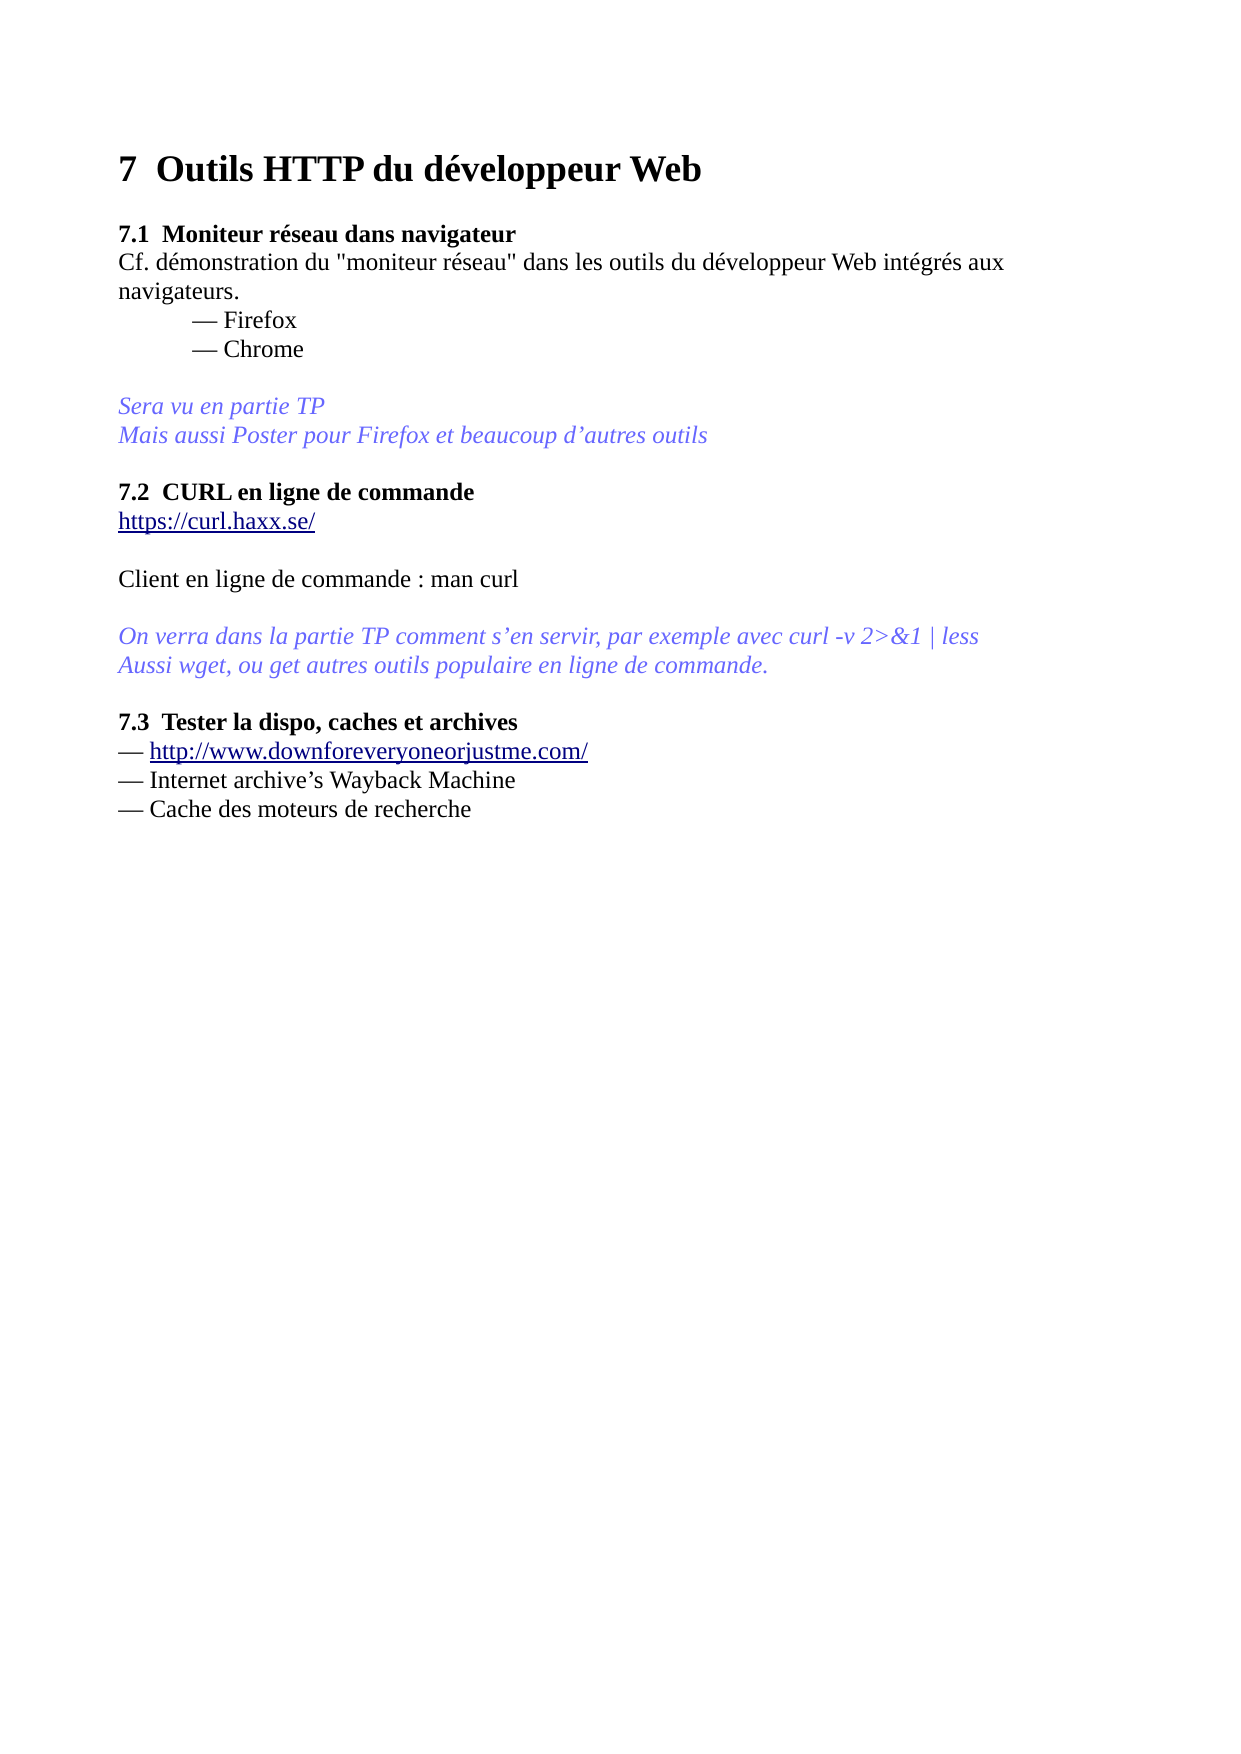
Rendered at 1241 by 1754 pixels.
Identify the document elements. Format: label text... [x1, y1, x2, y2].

text — Cache des moteurs de recherche [118, 794, 1122, 822]
text Mais aussi Poster pour Firefox et beaucoup d’autres outils [118, 420, 1122, 449]
text 7.3 Tester la dispo, caches et archives [118, 707, 1122, 736]
text — Internet archive’s Wayback Machine [118, 765, 1122, 794]
text Cf. démonstration du "moniteur réseau" dans les outils du développeur Web intégrés aux navigateurs. [118, 247, 1122, 305]
text https://curl.haxx.se/ [118, 506, 1122, 535]
text Sera vu en partie TP [118, 391, 1122, 420]
text — Firefox [118, 305, 1122, 334]
text Client en ligne de commande : man curl [118, 564, 1122, 592]
text 7.2 CURL en ligne de commande [118, 477, 1122, 506]
text On verra dans la partie TP comment s’en servir, par exemple avec curl -v 2>&1 | less [118, 621, 1122, 650]
text 7.1 Moniteur réseau dans navigateur [118, 219, 1122, 247]
text — Chrome [118, 334, 1122, 362]
text 7 Outils HTTP du développeur Web [118, 147, 1122, 190]
text — http://www.downforeveryoneorjustme.com/ [118, 736, 1122, 765]
text Aussi wget, ou get autres outils populaire en ligne de commande. [118, 650, 1122, 679]
